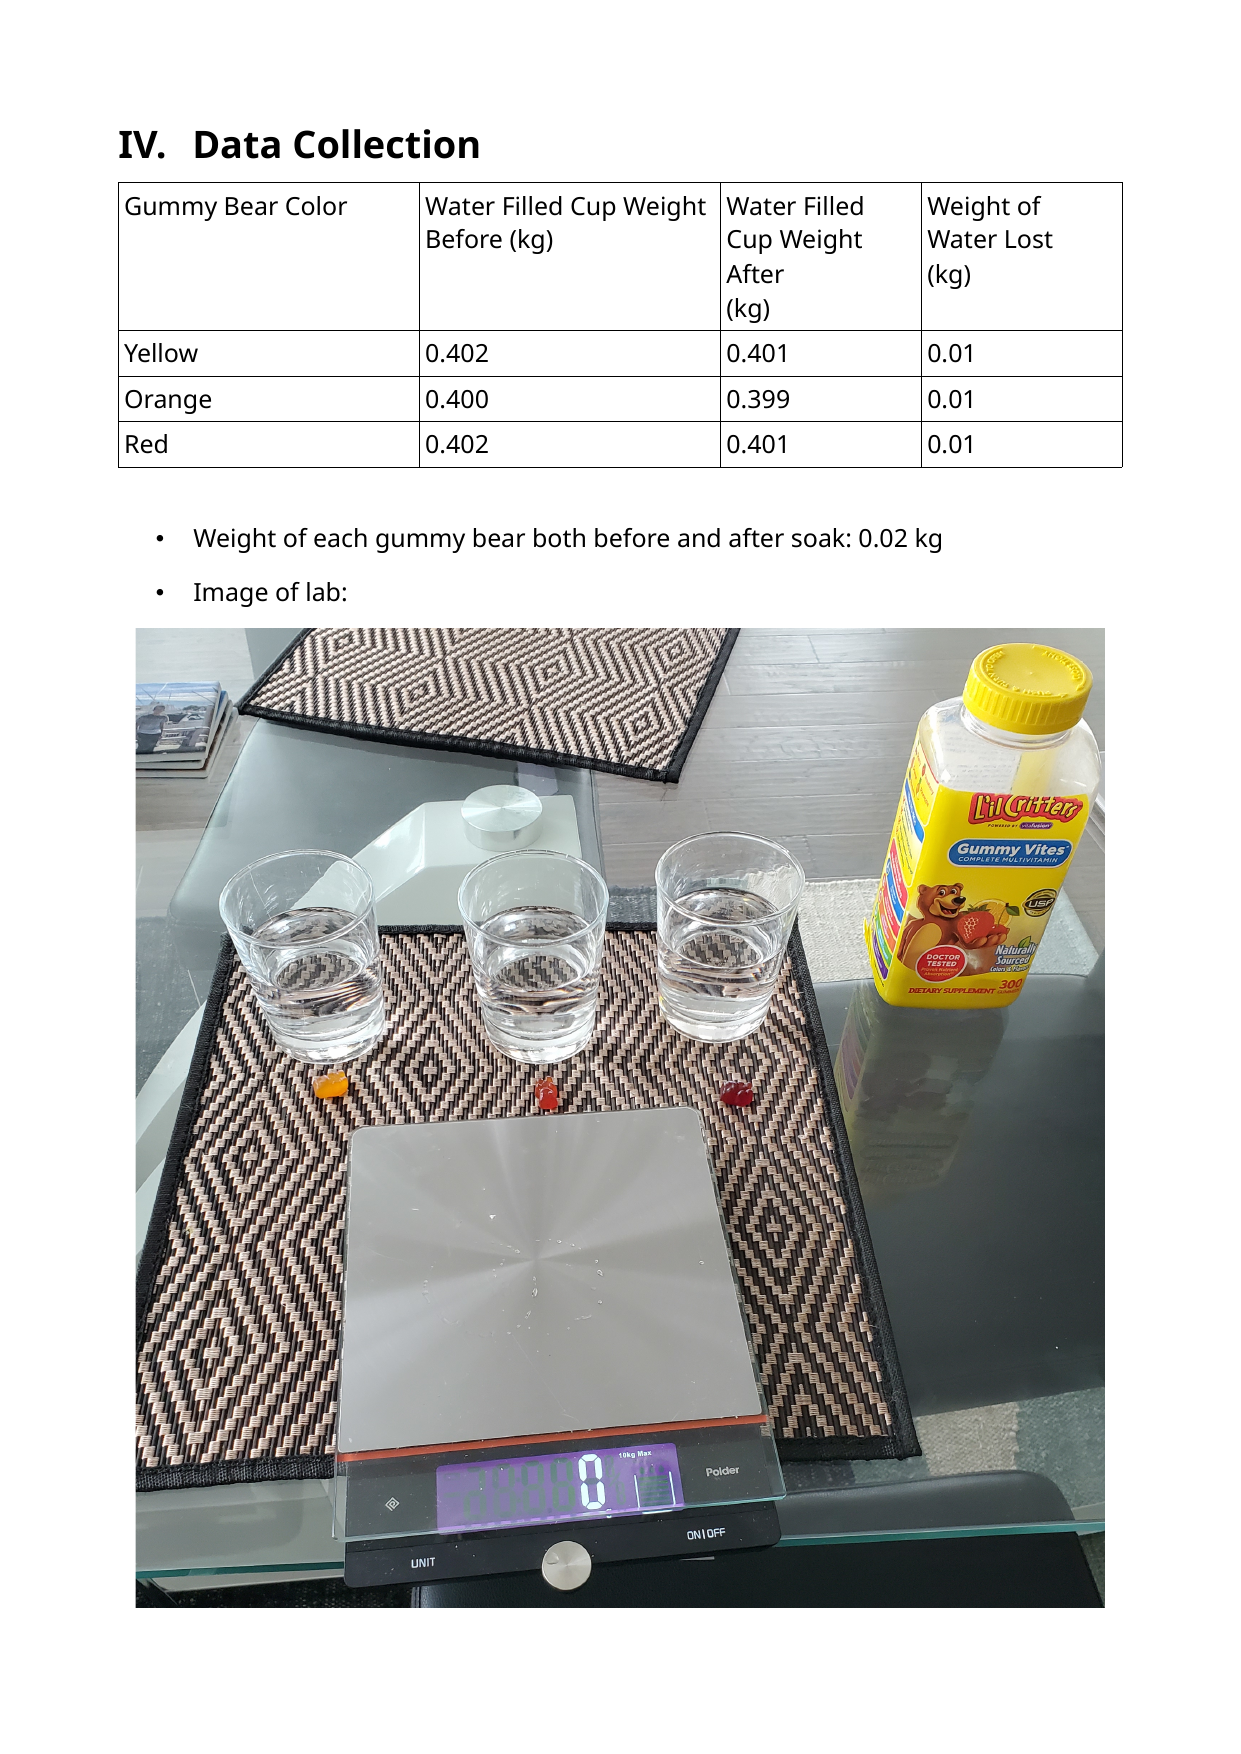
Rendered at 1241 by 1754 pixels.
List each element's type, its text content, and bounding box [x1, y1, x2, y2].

table_cell Yellow [119, 331, 419, 376]
table_cell 0.01 [922, 377, 1122, 421]
table_header Water Filled Cup Weight After (kg) [721, 183, 921, 330]
table_header Water Filled Cup Weight Before (kg) [420, 183, 720, 330]
picture [135, 628, 1105, 1608]
table_cell 0.01 [922, 331, 1122, 376]
list Image of lab: [156, 574, 1122, 609]
subtitle Data Collection [118, 118, 1122, 170]
table_cell 0.399 [721, 377, 921, 421]
list Weight of each gummy bear both before and after soak: 0.02 kg [156, 521, 1122, 555]
table_cell 0.401 [721, 331, 921, 376]
table_cell Red [119, 422, 419, 467]
table_cell 0.01 [922, 422, 1122, 467]
table_cell Orange [119, 377, 419, 421]
table_cell 0.402 [420, 422, 720, 467]
table_cell 0.401 [721, 422, 921, 467]
table_cell 0.402 [420, 331, 720, 376]
table_header Gummy Bear Color [119, 183, 419, 330]
table_header Weight of Water Lost (kg) [922, 183, 1122, 330]
table_cell 0.400 [420, 377, 720, 421]
